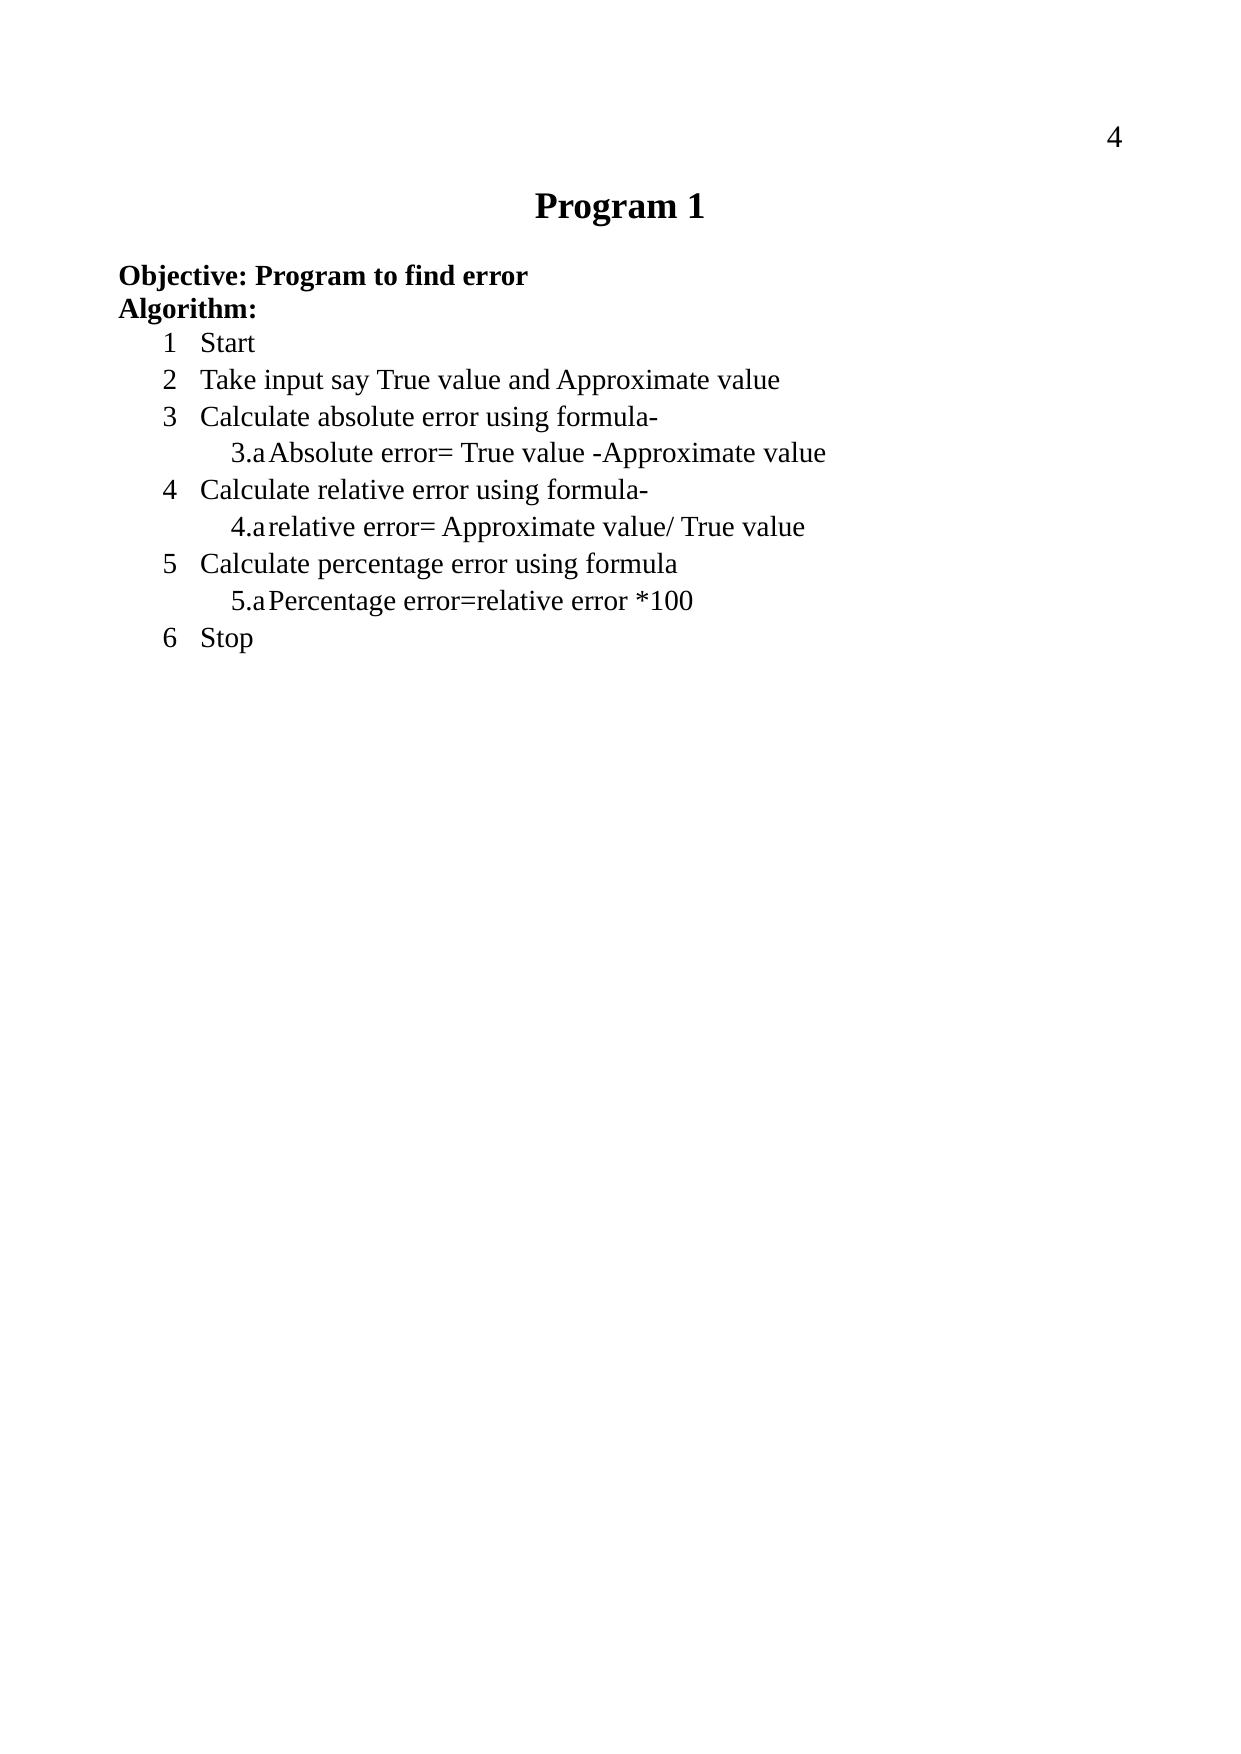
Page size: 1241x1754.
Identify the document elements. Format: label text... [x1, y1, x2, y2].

list Calculate relative error using formula- [162, 472, 978, 506]
text Algorithm: [118, 291, 1122, 325]
list Take input say True value and Approximate value [162, 362, 978, 395]
list relative error= Approximate value/ True value [231, 509, 978, 543]
list Start [162, 325, 978, 358]
text Objective: Program to find error [118, 258, 1122, 291]
list Calculate absolute error using formula- [162, 399, 978, 432]
list Calculate percentage error using formula [162, 546, 978, 580]
list Percentage error=relative error *100 [231, 583, 978, 617]
list Stop [162, 620, 978, 653]
list Absolute error= True value -Approximate value [231, 436, 978, 469]
text Program 1 [118, 183, 1122, 227]
